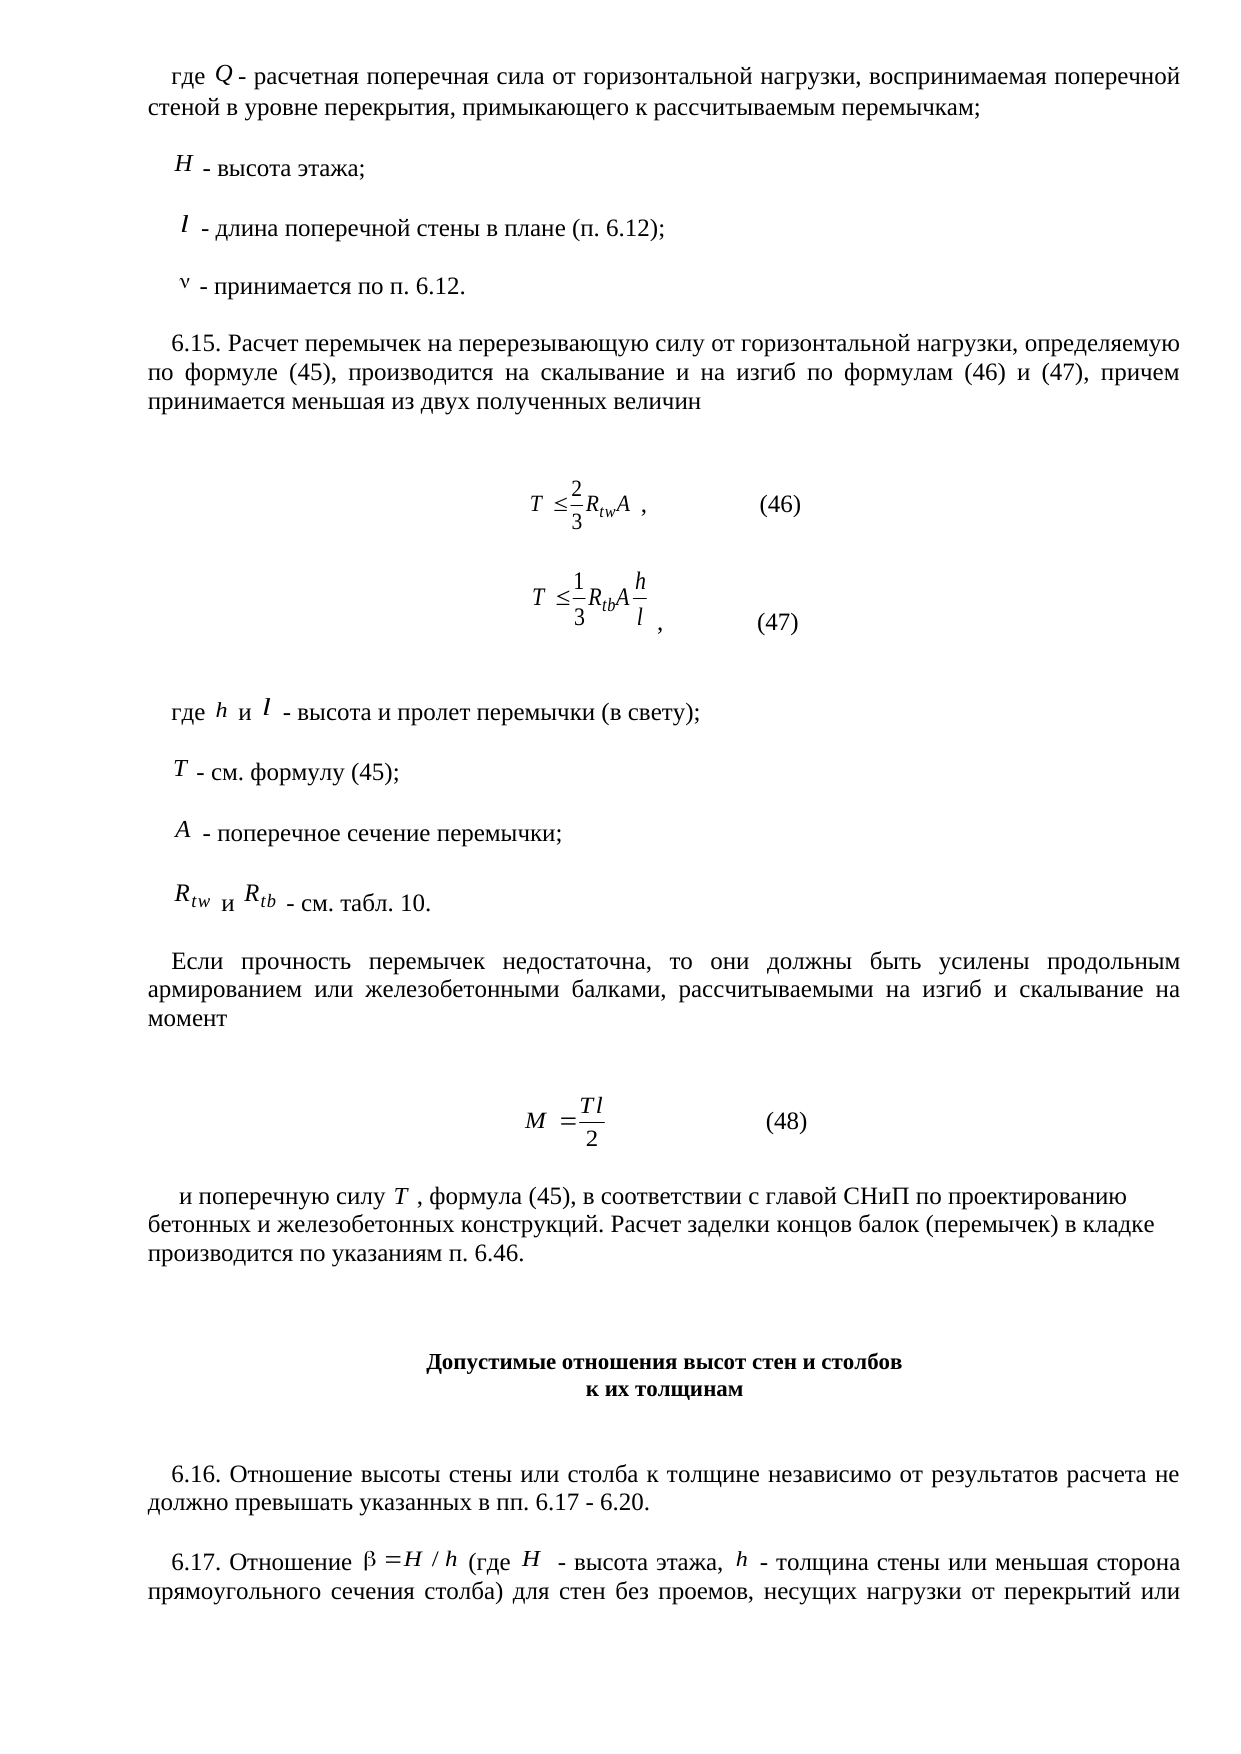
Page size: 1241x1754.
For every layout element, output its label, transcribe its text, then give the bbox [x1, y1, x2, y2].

text Если прочность перемычек недостаточна, то они должны быть усилены продольным армированием или железобетонными балками, рассчитываемыми на изгиб и скалывание на момент [148, 946, 1181, 1032]
text - см. формулу (45); [148, 754, 1181, 786]
text 6.16. Отношение высоты стены или столба к толщине независимо от результатов расчета не должно превышать указанных в пп. 6.17 - 6.20. [148, 1459, 1181, 1516]
subtitle Допустимые отношения высот стен и столбов [148, 1348, 1181, 1375]
text где и - высота и пролет перемычки (в свету); [148, 693, 1181, 725]
text , (46) [148, 472, 1181, 534]
text 6.17. Отношение (где - высота этажа, - толщина стены или меньшая сторона прямоугольного сечения столба) для стен без проемов, несущих нагрузки от перекрытий или [148, 1545, 1181, 1604]
text и поперечную силу , формула (45), в соответствии с главой СНиП по проектированию бетонных и железобетонных конструкций. Расчет заделки концов балок (перемычек) в кладке производится по указаниям п. 6.46. [148, 1181, 1181, 1267]
text , (47) [148, 563, 1181, 636]
text 6.15. Расчет перемычек на перерезывающую силу от горизонтальной нагрузки, определяемую по формуле (45), производится на скалывание и на изгиб по формулам (46) и (47), причем принимается меньшая из двух полученных величин [148, 328, 1181, 414]
text - поперечное сечение перемычки; [148, 815, 1181, 847]
text где - расчетная поперечная сила от горизонтальной нагрузки, воспринимаемая поперечной стеной в уровне перекрытия, примыкающего к рассчитываемым перемычкам; [148, 59, 1181, 121]
text - высота этажа; [148, 149, 1181, 181]
text (48) [148, 1089, 1181, 1152]
text и - см. табл. 10. [148, 876, 1181, 917]
text - принимается по п. 6.12. [148, 271, 1181, 299]
subtitle к их толщинам [148, 1375, 1181, 1401]
text - длина поперечной стены в плане (п. 6.12); [148, 210, 1181, 242]
